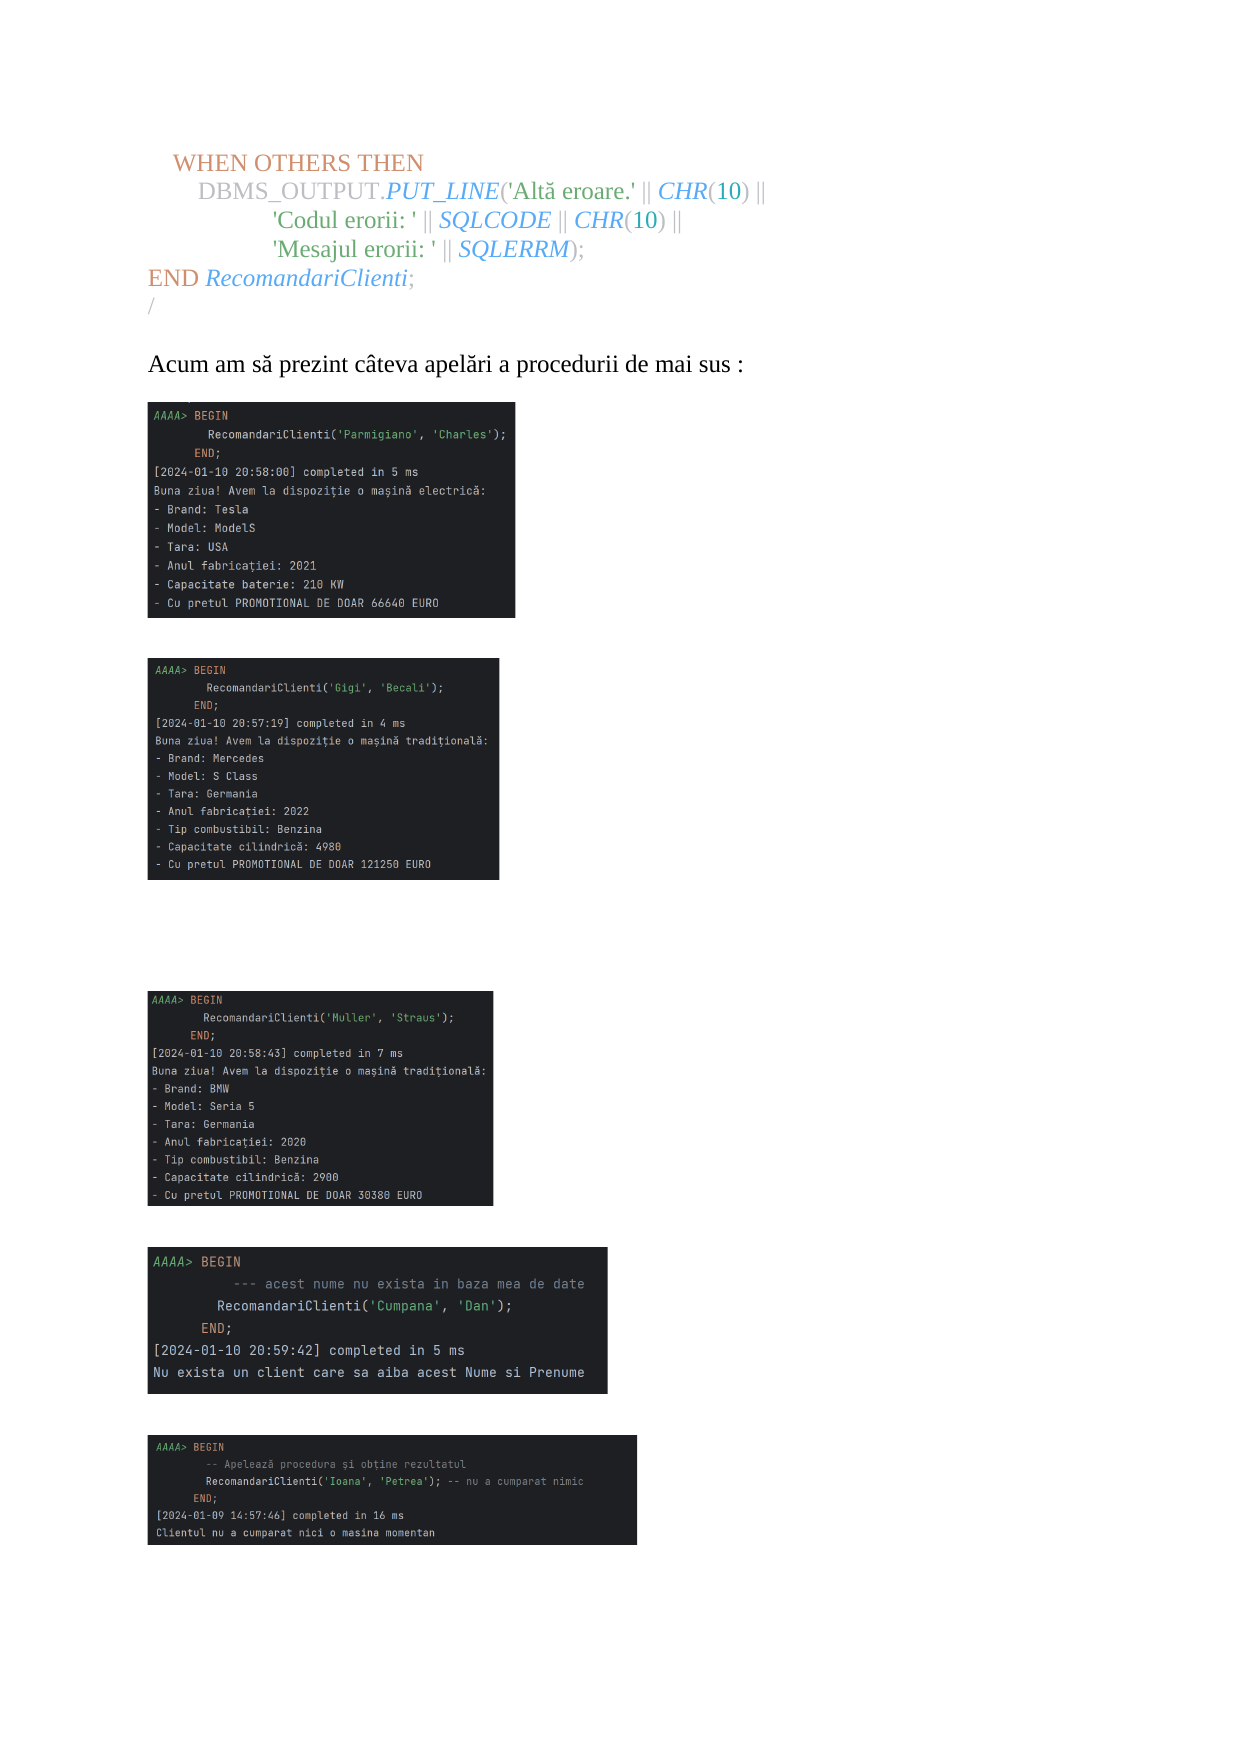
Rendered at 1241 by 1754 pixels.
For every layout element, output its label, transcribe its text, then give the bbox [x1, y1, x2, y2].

text Acum am să prezint câteva apelări a procedurii de mai sus : [148, 349, 1093, 378]
text WHEN OTHERS THEN DBMS_OUTPUT.PUT_LINE('Altă eroare.' || CHR(10) || 'Codul erorii: ' || SQLCODE || CHR(10) || 'Mesajul erorii: ' || SQLERRM); END RecomandariClienti; / [148, 148, 1093, 320]
